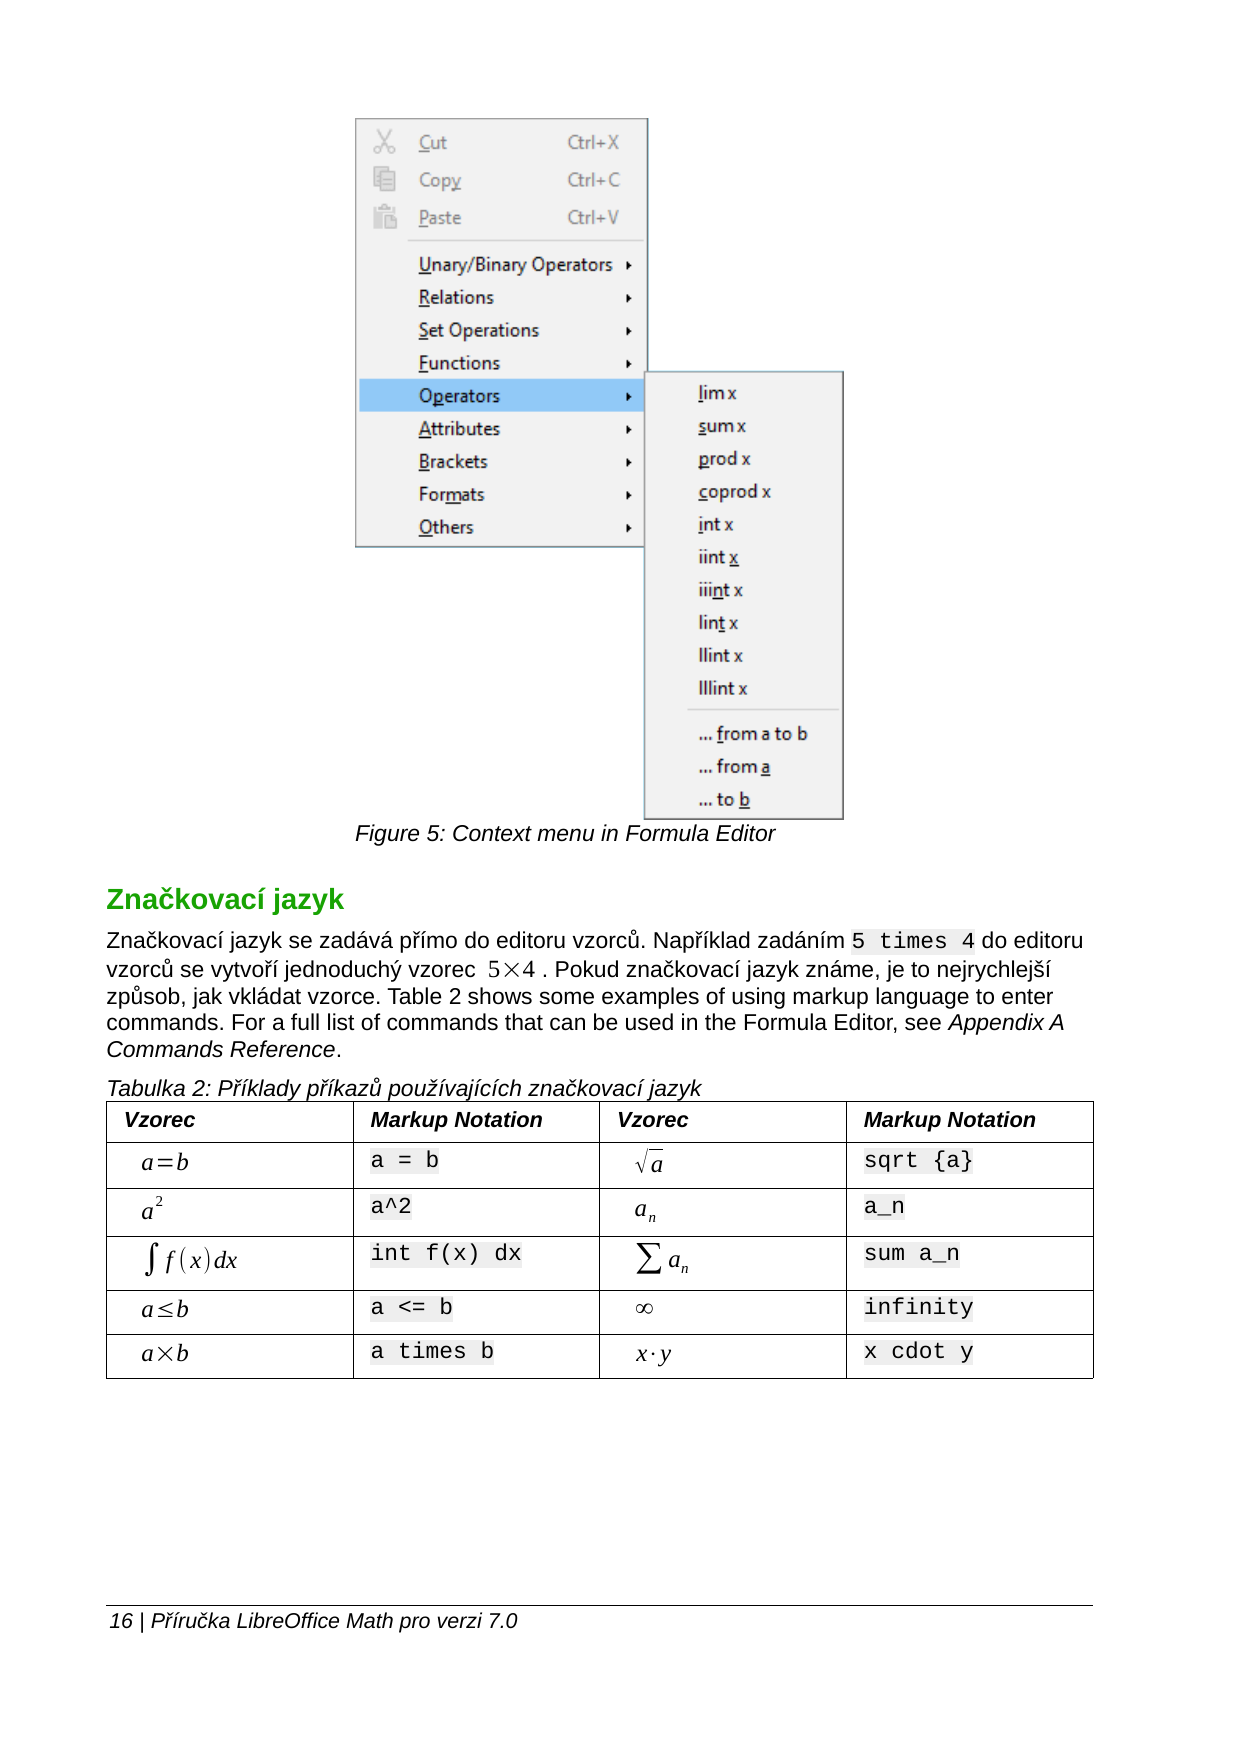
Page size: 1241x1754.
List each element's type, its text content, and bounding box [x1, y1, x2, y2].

table_cell infinity [847, 1291, 1093, 1334]
table_header Markup Notation [354, 1102, 599, 1142]
table_cell a <= b [354, 1291, 599, 1334]
table_header Markup Notation [847, 1102, 1093, 1142]
table_cell [600, 1237, 846, 1290]
subtitle Značkovací jazyk [106, 882, 1093, 915]
table_cell [107, 1143, 353, 1188]
table_cell int f(x) dx [354, 1237, 599, 1290]
table_cell a_n [847, 1189, 1093, 1236]
text Značkovací jazyk se zadává přímo do editoru vzorců. Například zadáním 5 times 4 do editoru vzorců se vytvoří jednoduchý vzorec . Pokud značkovací jazyk známe, je to nejrychlejší způsob, jak vkládat vzorce. Table 2 shows some examples of using markup language to enter commands. For a full list of commands that can be used in the Formula Editor, see Appendix A Commands Reference. [106, 927, 1093, 1062]
table_cell sqrt {a} [847, 1143, 1093, 1188]
text Figure 5: Context menu in Formula Editor [355, 820, 844, 846]
table_cell [600, 1143, 846, 1188]
table_header Vzorec [107, 1102, 353, 1142]
table_cell x cdot y [847, 1335, 1093, 1377]
table_cell [600, 1291, 846, 1334]
table_cell [107, 1335, 353, 1377]
table_cell sum a_n [847, 1237, 1093, 1290]
table_cell [600, 1335, 846, 1377]
text Tabulka 2: Příklady příkazů používajících značkovací jazyk [106, 1074, 1093, 1101]
table_cell [107, 1237, 353, 1290]
picture [355, 118, 844, 820]
table_cell [600, 1189, 846, 1236]
table_cell a^2 [354, 1189, 599, 1236]
table_cell [107, 1189, 353, 1236]
table_cell [107, 1291, 353, 1334]
table_cell a times b [354, 1335, 599, 1377]
table_header Vzorec [600, 1102, 846, 1142]
table_cell a = b [354, 1143, 599, 1188]
